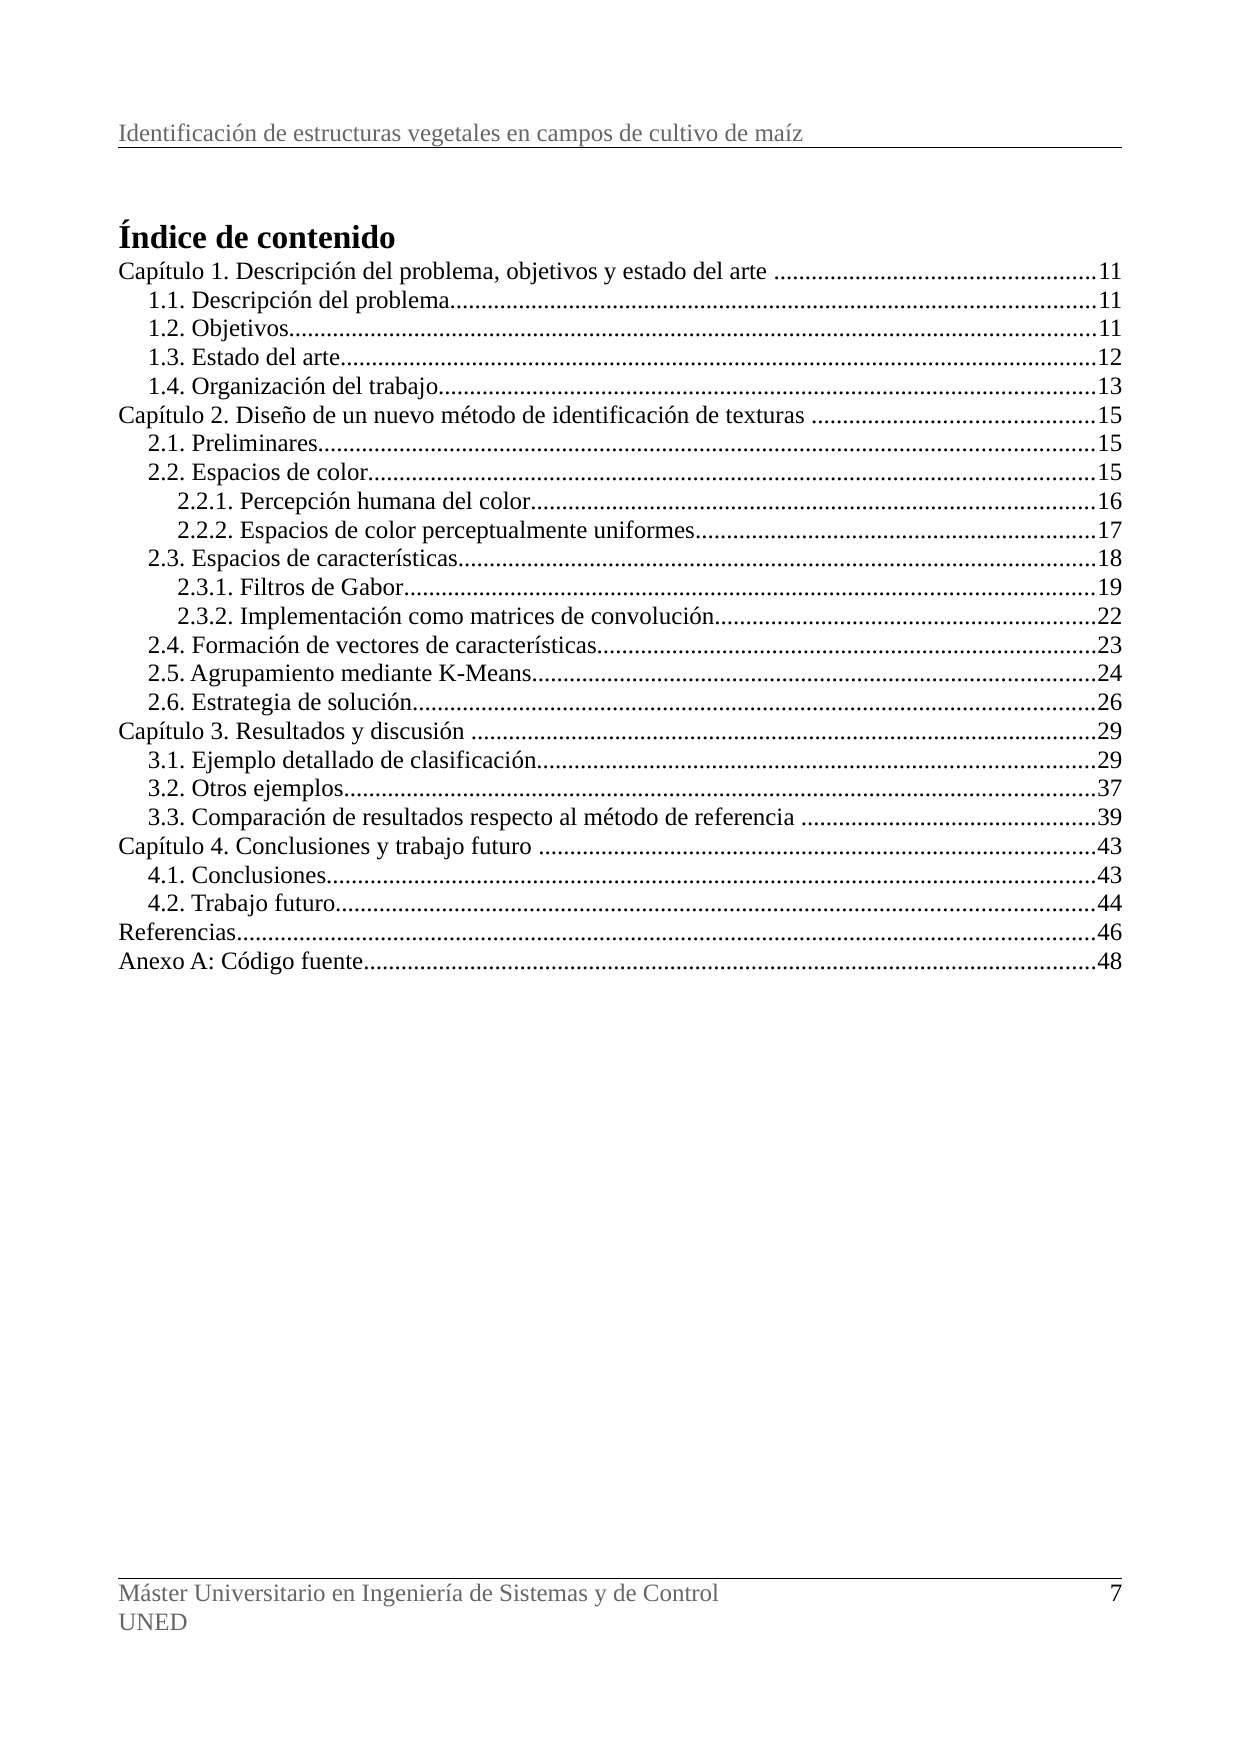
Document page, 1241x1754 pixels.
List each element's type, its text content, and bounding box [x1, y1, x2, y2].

text 2.3.2. Implementación como matrices de convolución 22 [177, 601, 1122, 630]
text 1.2. Objetivos 11 [148, 313, 1122, 342]
text 2.1. Preliminares 15 [148, 428, 1122, 457]
text 3.2. Otros ejemplos 37 [148, 773, 1122, 802]
text 4.1. Conclusiones 43 [148, 860, 1122, 888]
text 2.4. Formación de vectores de características 23 [148, 630, 1122, 658]
text 2.2.1. Percepción humana del color 16 [177, 486, 1122, 515]
text Capítulo 4. Conclusiones y trabajo futuro 43 [118, 831, 1122, 860]
text 1.1. Descripción del problema 11 [148, 285, 1122, 313]
text 1.4. Organización del trabajo 13 [148, 371, 1122, 400]
text Anexo A: Código fuente 48 [118, 946, 1122, 975]
text Capítulo 1. Descripción del problema, objetivos y estado del arte 11 [118, 256, 1122, 285]
text 4.2. Trabajo futuro 44 [148, 888, 1122, 917]
text 3.3. Comparación de resultados respecto al método de referencia 39 [148, 802, 1122, 831]
text 2.3. Espacios de características 18 [148, 543, 1122, 572]
text 2.2. Espacios de color 15 [148, 457, 1122, 486]
text Referencias 46 [118, 917, 1122, 946]
text 2.2.2. Espacios de color perceptualmente uniformes 17 [177, 515, 1122, 543]
text Capítulo 2. Diseño de un nuevo método de identificación de texturas 15 [118, 400, 1122, 428]
subtitle Índice de contenido [118, 218, 1122, 256]
text 3.1. Ejemplo detallado de clasificación 29 [148, 745, 1122, 773]
text 2.3.1. Filtros de Gabor 19 [177, 572, 1122, 601]
text 2.6. Estrategia de solución 26 [148, 687, 1122, 716]
text 2.5. Agrupamiento mediante K-Means 24 [148, 658, 1122, 687]
text Capítulo 3. Resultados y discusión 29 [118, 716, 1122, 745]
text 1.3. Estado del arte 12 [148, 342, 1122, 371]
